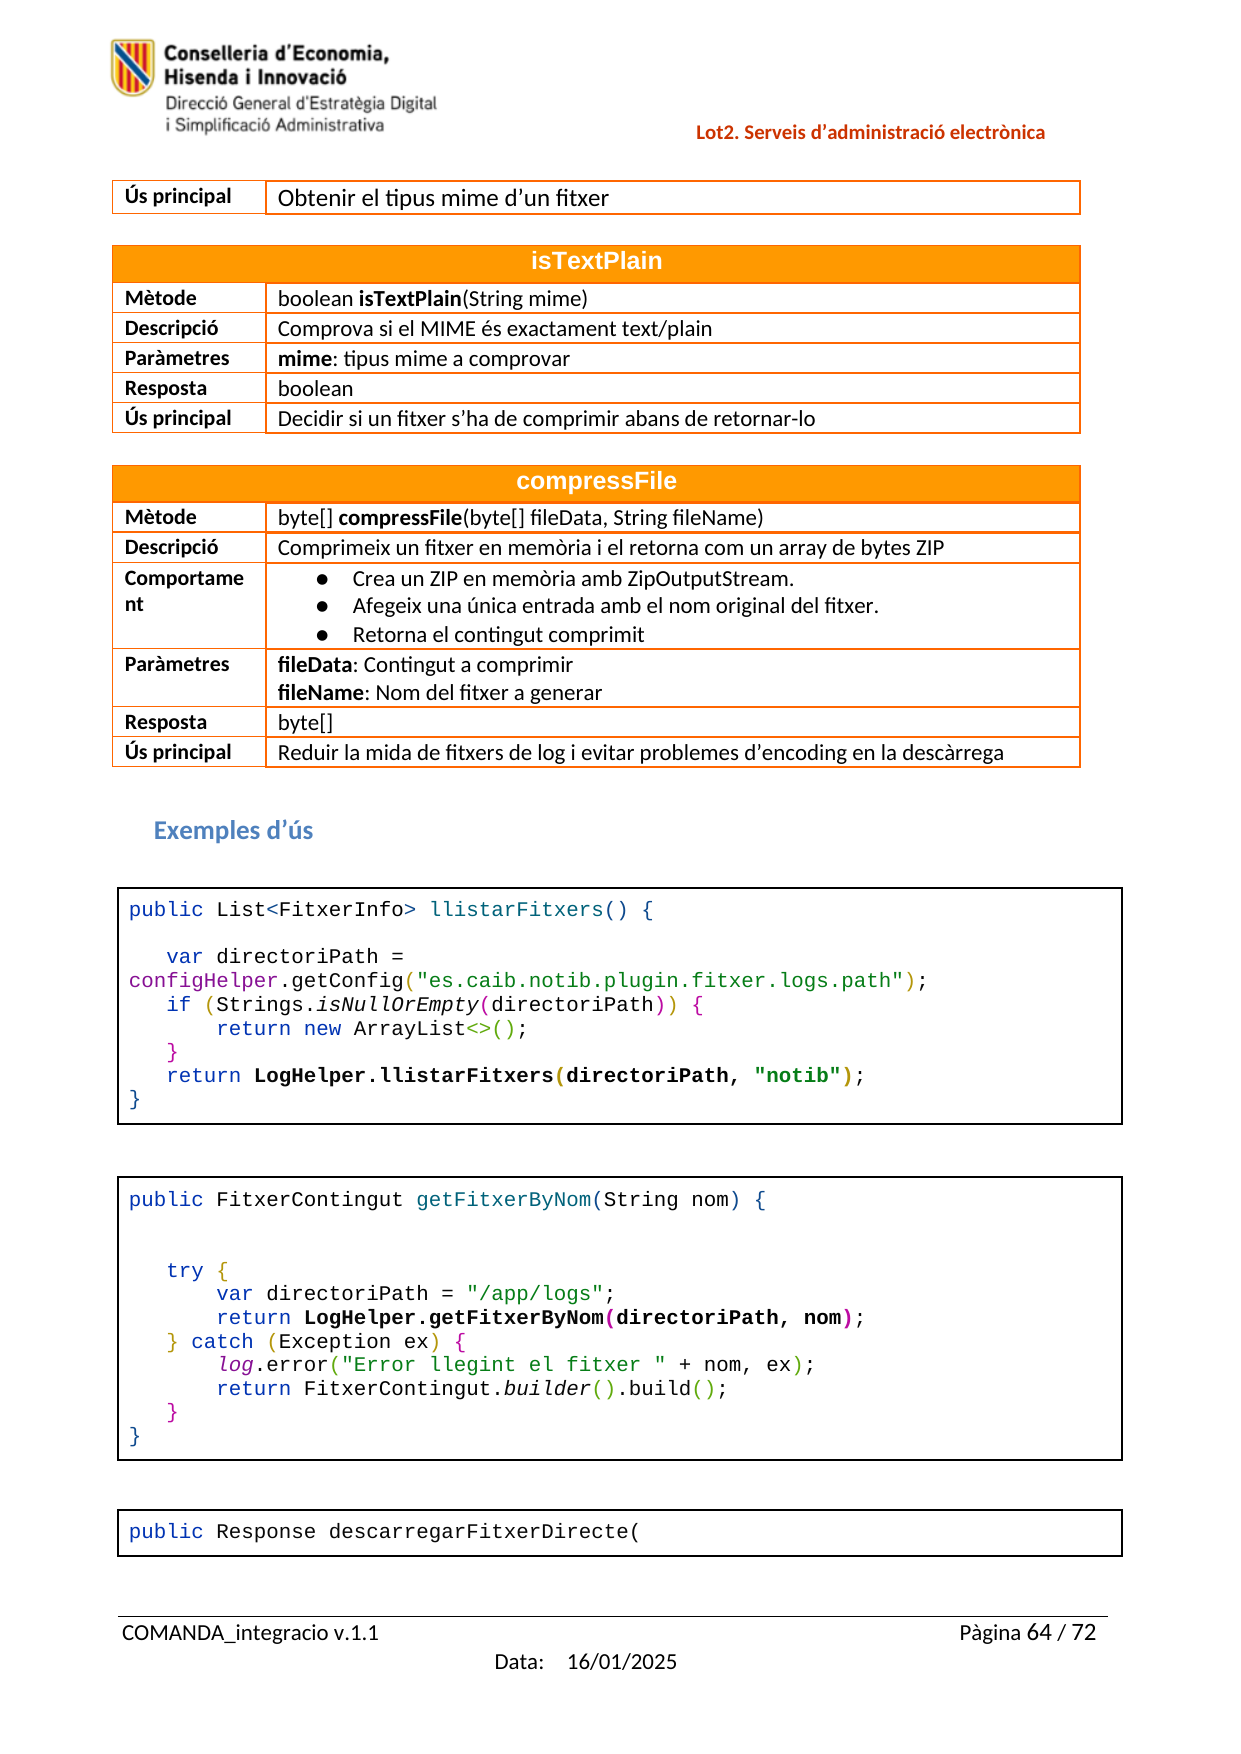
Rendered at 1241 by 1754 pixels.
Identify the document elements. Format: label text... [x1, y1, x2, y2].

table_cell Resposta [113, 707, 265, 736]
table_cell Comprimeix un fitxer en memòria i el retorna com un array de bytes ZIP [267, 534, 1079, 562]
table_cell boolean [267, 374, 1079, 402]
table_cell mime: tipus mime a comprovar [267, 344, 1079, 372]
table_cell Ús principal [113, 403, 265, 432]
table_cell Comportament [113, 563, 265, 648]
table_header public FitxerContingut getFitxerByNom(String nom) { try { var directoriPath = "/app/logs"; return LogHelper.getFitxerByNom(directoriPath, nom); } catch (Exception ex) { log.error("Error llegint el fitxer " + nom, ex); return FitxerContingut.builder().build(); } } [119, 1178, 1121, 1459]
table_cell Descripció [113, 533, 265, 562]
table_cell Paràmetres [113, 343, 265, 372]
table_cell Obtenir el tipus mime d’un fitxer [267, 182, 1079, 213]
table_cell Reduir la mida de fitxers de log i evitar problemes d’encoding en la descàrrega [267, 738, 1079, 766]
table_header isTextPlain [113, 246, 1079, 282]
table_cell Paràmetres [113, 649, 265, 706]
table_cell Decidir si un fitxer s’ha de comprimir abans de retornar-lo [267, 404, 1079, 432]
table_cell Descripció [113, 313, 265, 342]
table_cell Crea un ZIP en memòria amb ZipOutputStream. Afegeix una única entrada amb el nom original del fitxer. Retorna el contingut comprimit [267, 564, 1079, 648]
table_cell byte[] [267, 708, 1079, 736]
table_cell Mètode [113, 283, 265, 312]
table_cell Comprova si el MIME és exactament text/plain [267, 314, 1079, 342]
table_header public Response descarregarFitxerDirecte( [119, 1511, 1121, 1555]
table_cell fileData: Contingut a comprimir fileName: Nom del fitxer a generar [267, 650, 1079, 706]
table_header compressFile [113, 466, 1079, 501]
table_cell boolean isTextPlain(String mime) [267, 284, 1079, 312]
table_cell byte[] compressFile(byte[] fileData, String fileName) [267, 504, 1079, 531]
picture [100, 26, 467, 156]
table_cell Ús principal [113, 737, 265, 766]
subtitle Exemples d’ús [153, 813, 1122, 846]
table_header public List<FitxerInfo> llistarFitxers() { var directoriPath = configHelper.getConfig("es.caib.notib.plugin.fitxer.logs.path"); if (Strings.isNullOrEmpty(directoriPath)) { return new ArrayList<>(); } return LogHelper.llistarFitxers(directoriPath, "notib"); } [119, 889, 1121, 1122]
table_cell Mètode [113, 503, 265, 531]
table_cell Ús principal [113, 181, 265, 213]
table_cell Resposta [113, 373, 265, 402]
